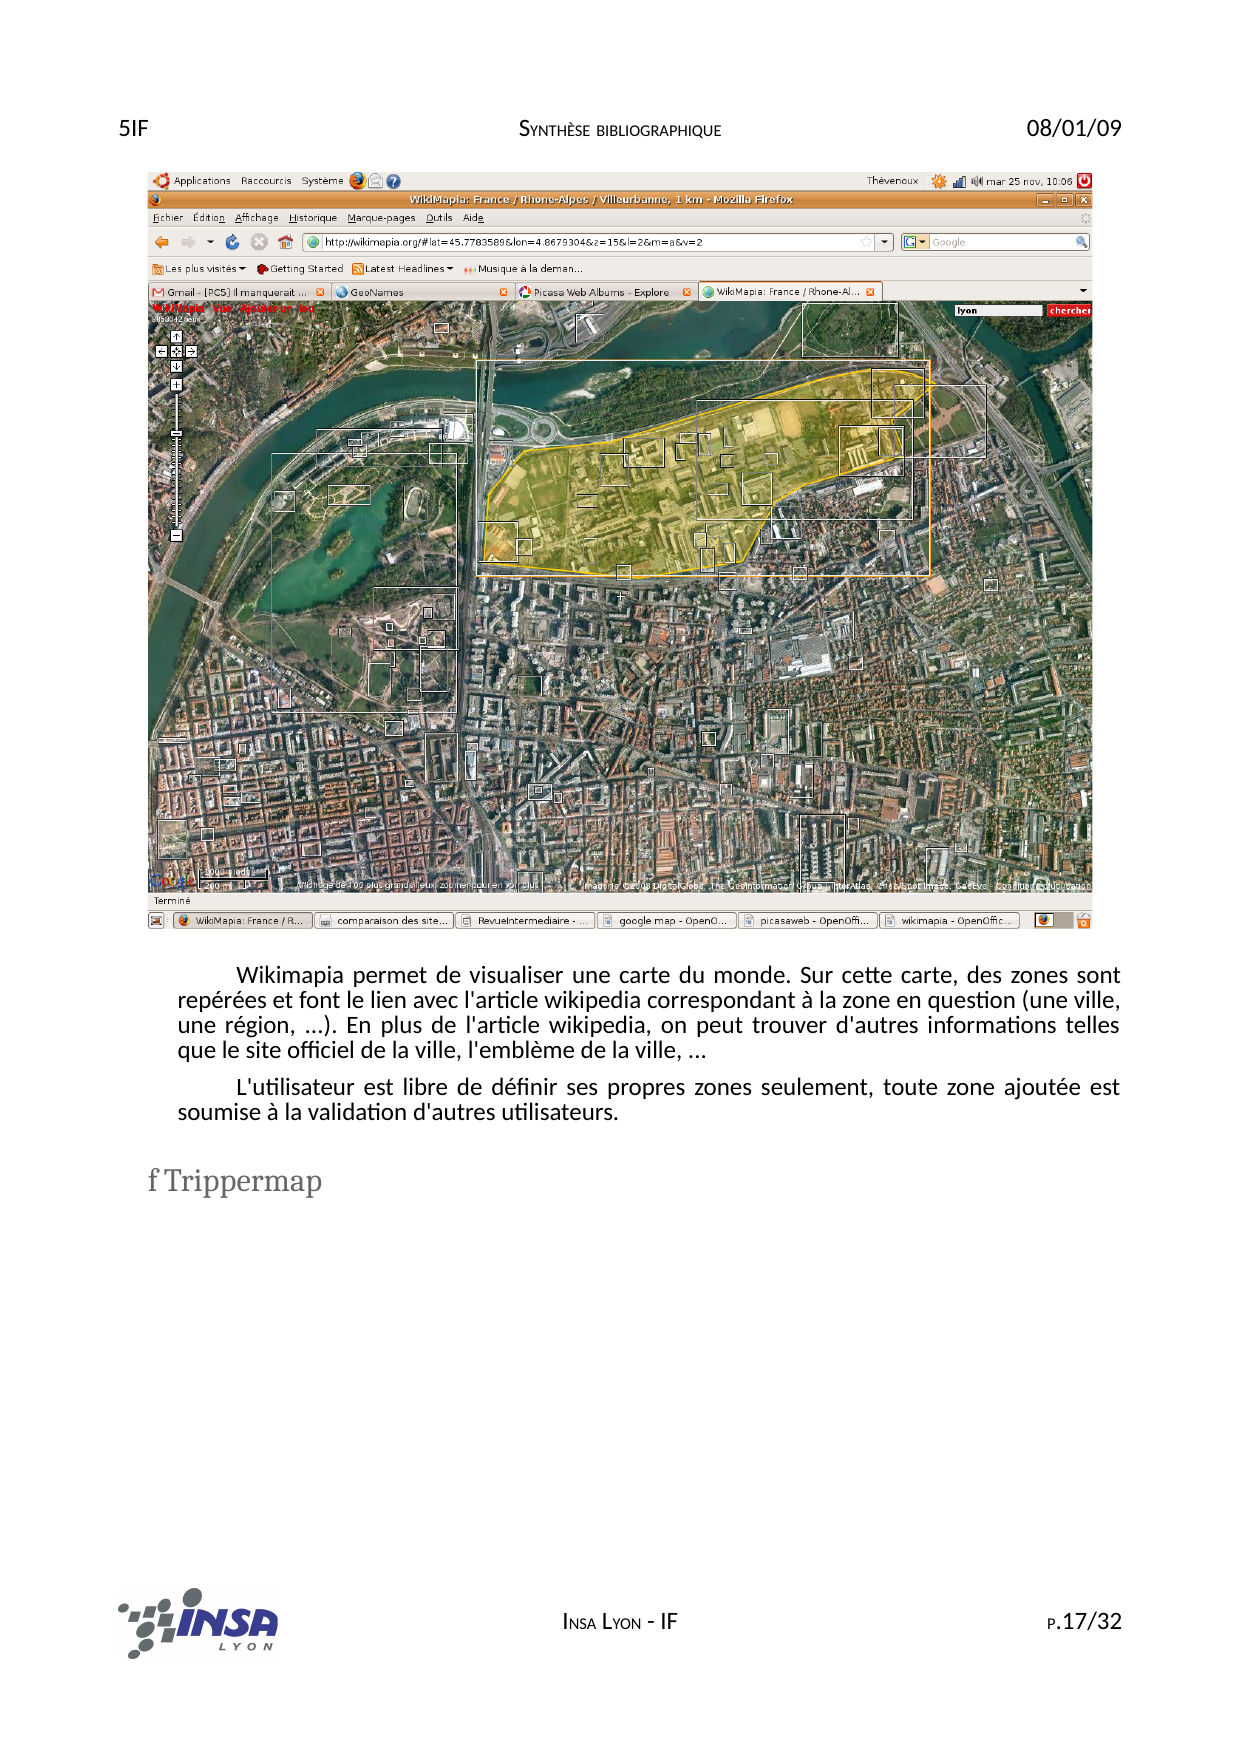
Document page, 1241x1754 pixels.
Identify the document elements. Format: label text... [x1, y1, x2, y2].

picture [147, 172, 1093, 929]
text Wikimapia permet de visualiser une carte du monde. Sur cette carte, des zones sont repérées et font le lien avec l'article wikipedia correspondant à la zone en question (une ville, une région, ...). En plus de l'article wikipedia, on peut trouver d'autres informations telles que le site officiel de la ville, l'emblème de la ville, ... [177, 965, 1122, 1065]
picture [118, 1588, 278, 1659]
subtitle Trippermap [118, 1162, 1122, 1200]
text L'utilisateur est libre de définir ses propres zones seulement, toute zone ajoutée est soumise à la validation d'autres utilisateurs. [177, 1077, 1122, 1127]
